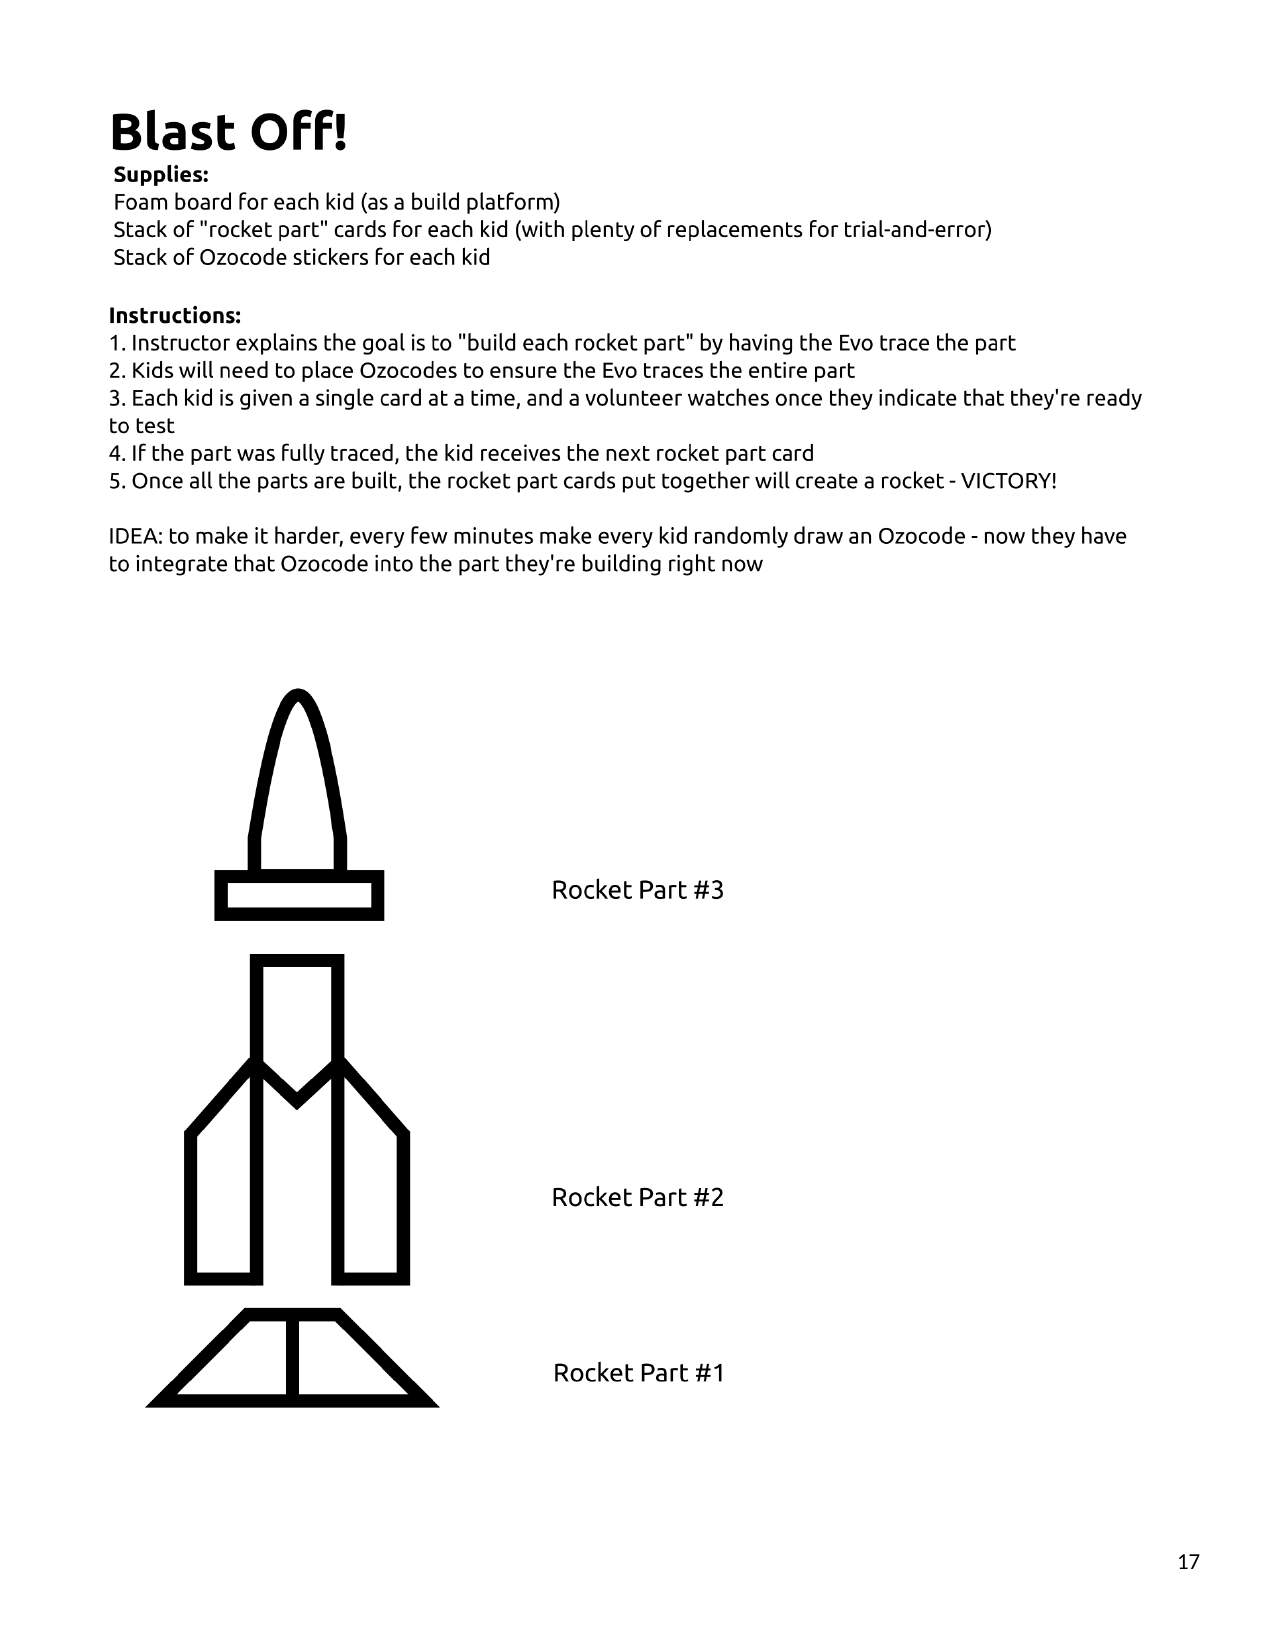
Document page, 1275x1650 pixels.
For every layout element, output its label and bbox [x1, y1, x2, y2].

picture [75, 75, 1200, 1531]
